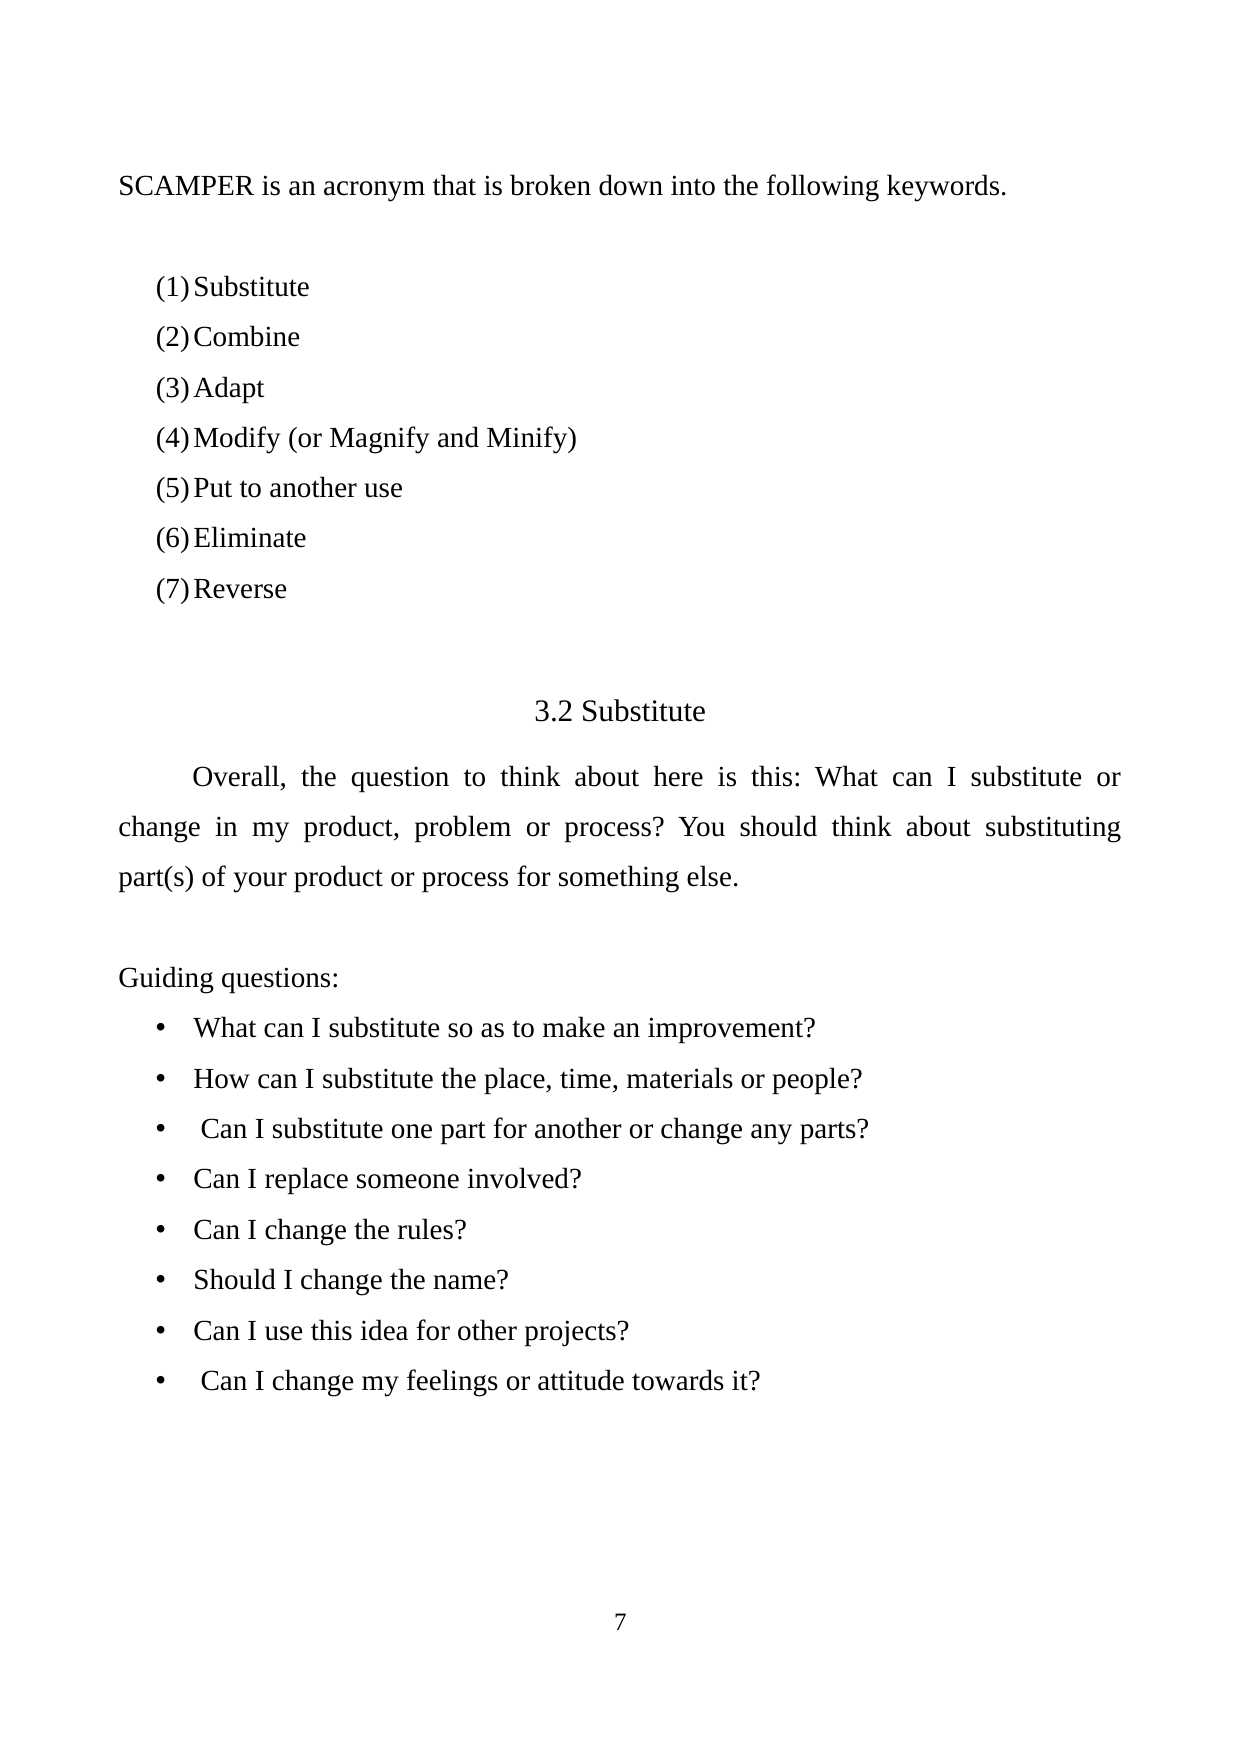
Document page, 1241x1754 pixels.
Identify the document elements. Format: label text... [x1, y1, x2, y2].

list Can I substitute one part for another or change any parts? [156, 1111, 1122, 1145]
list Can I change my feelings or attitude towards it? [156, 1363, 1122, 1397]
list What can I substitute so as to make an improvement? [156, 1010, 1122, 1044]
subtitle 3.2 Substitute [118, 692, 1122, 728]
list Put to another use [156, 470, 1122, 504]
text SCAMPER is an acronym that is broken down into the following keywords. [118, 168, 1122, 202]
list Modify (or Magnify and Minify) [156, 420, 1122, 453]
list Reverse [156, 571, 1122, 604]
list Should I change the name? [156, 1262, 1122, 1296]
text Guiding questions: [118, 960, 1122, 993]
list Can I use this idea for other projects? [156, 1313, 1122, 1346]
text Overall, the question to think about here is this: What can I substitute or change in my product, problem or process? You should think about substituting part(s) of your product or process for something else. [118, 759, 1122, 893]
list Combine [156, 319, 1122, 353]
list Can I change the rules? [156, 1212, 1122, 1246]
list Eliminate [156, 521, 1122, 554]
list Can I replace someone involved? [156, 1162, 1122, 1195]
list Adapt [156, 370, 1122, 403]
list How can I substitute the place, time, materials or people? [156, 1061, 1122, 1094]
list Substitute [156, 269, 1122, 303]
